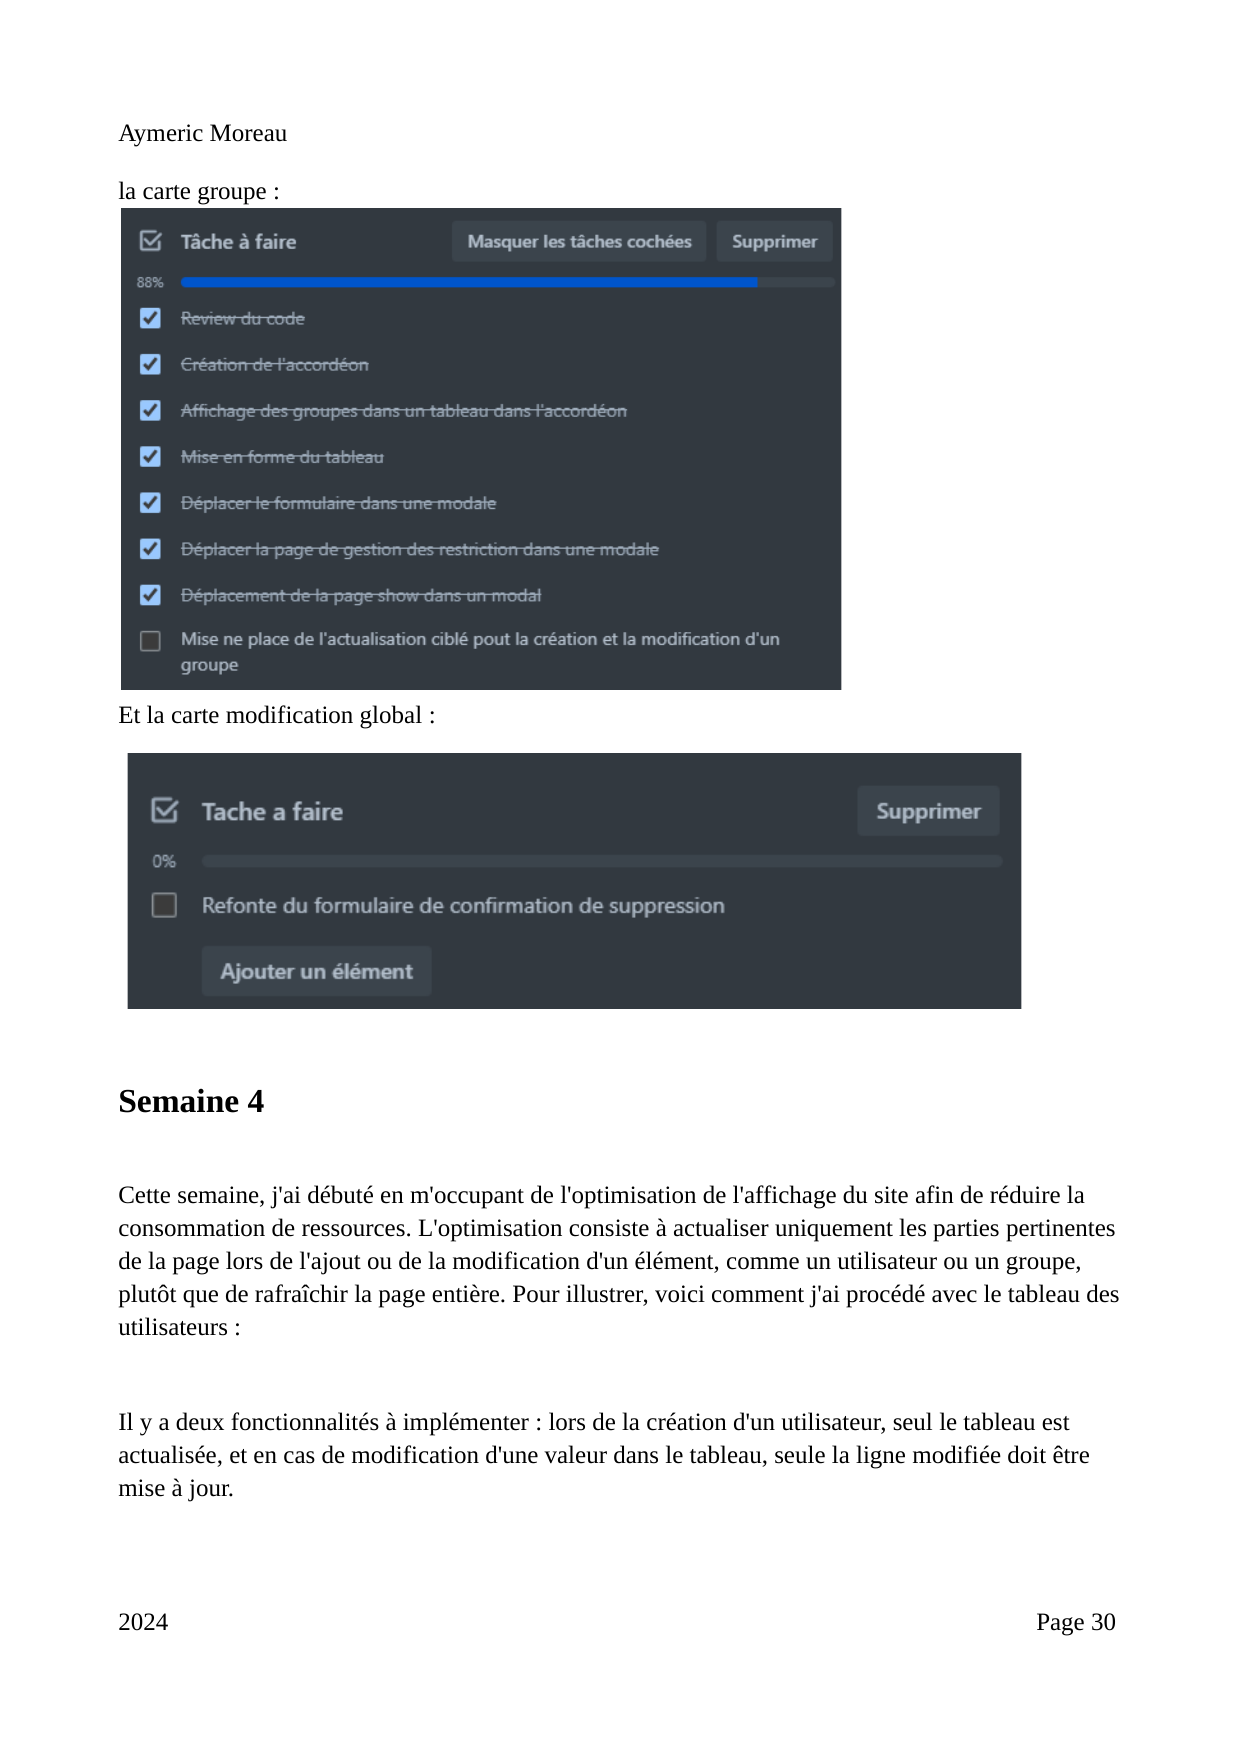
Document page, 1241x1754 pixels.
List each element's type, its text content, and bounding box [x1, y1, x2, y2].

text Et la carte modification global : [118, 700, 1122, 729]
text Cette semaine, j'ai débuté en m'occupant de l'optimisation de l'affichage du site afin de réduire la consommation de ressources. L'optimisation consiste à actualiser uniquement les parties pertinentes de la page lors de l'ajout ou de la modification d'un élément, comme un utilisateur ou un groupe, plutôt que de rafraîchir la page entière. Pour illustrer, voici comment j'ai procédé avec le tableau des utilisateurs : [118, 1180, 1122, 1341]
subtitle Semaine 4 [118, 1081, 1122, 1120]
text la carte groupe : [118, 176, 1122, 205]
text Il y a deux fonctionnalités à implémenter : lors de la création d'un utilisateur, seul le tableau est actualisée, et en cas de modification d'une valeur dans le tableau, seule la ligne modifiée doit être mise à jour. [118, 1407, 1122, 1502]
picture [121, 208, 842, 690]
picture [127, 753, 1022, 1009]
